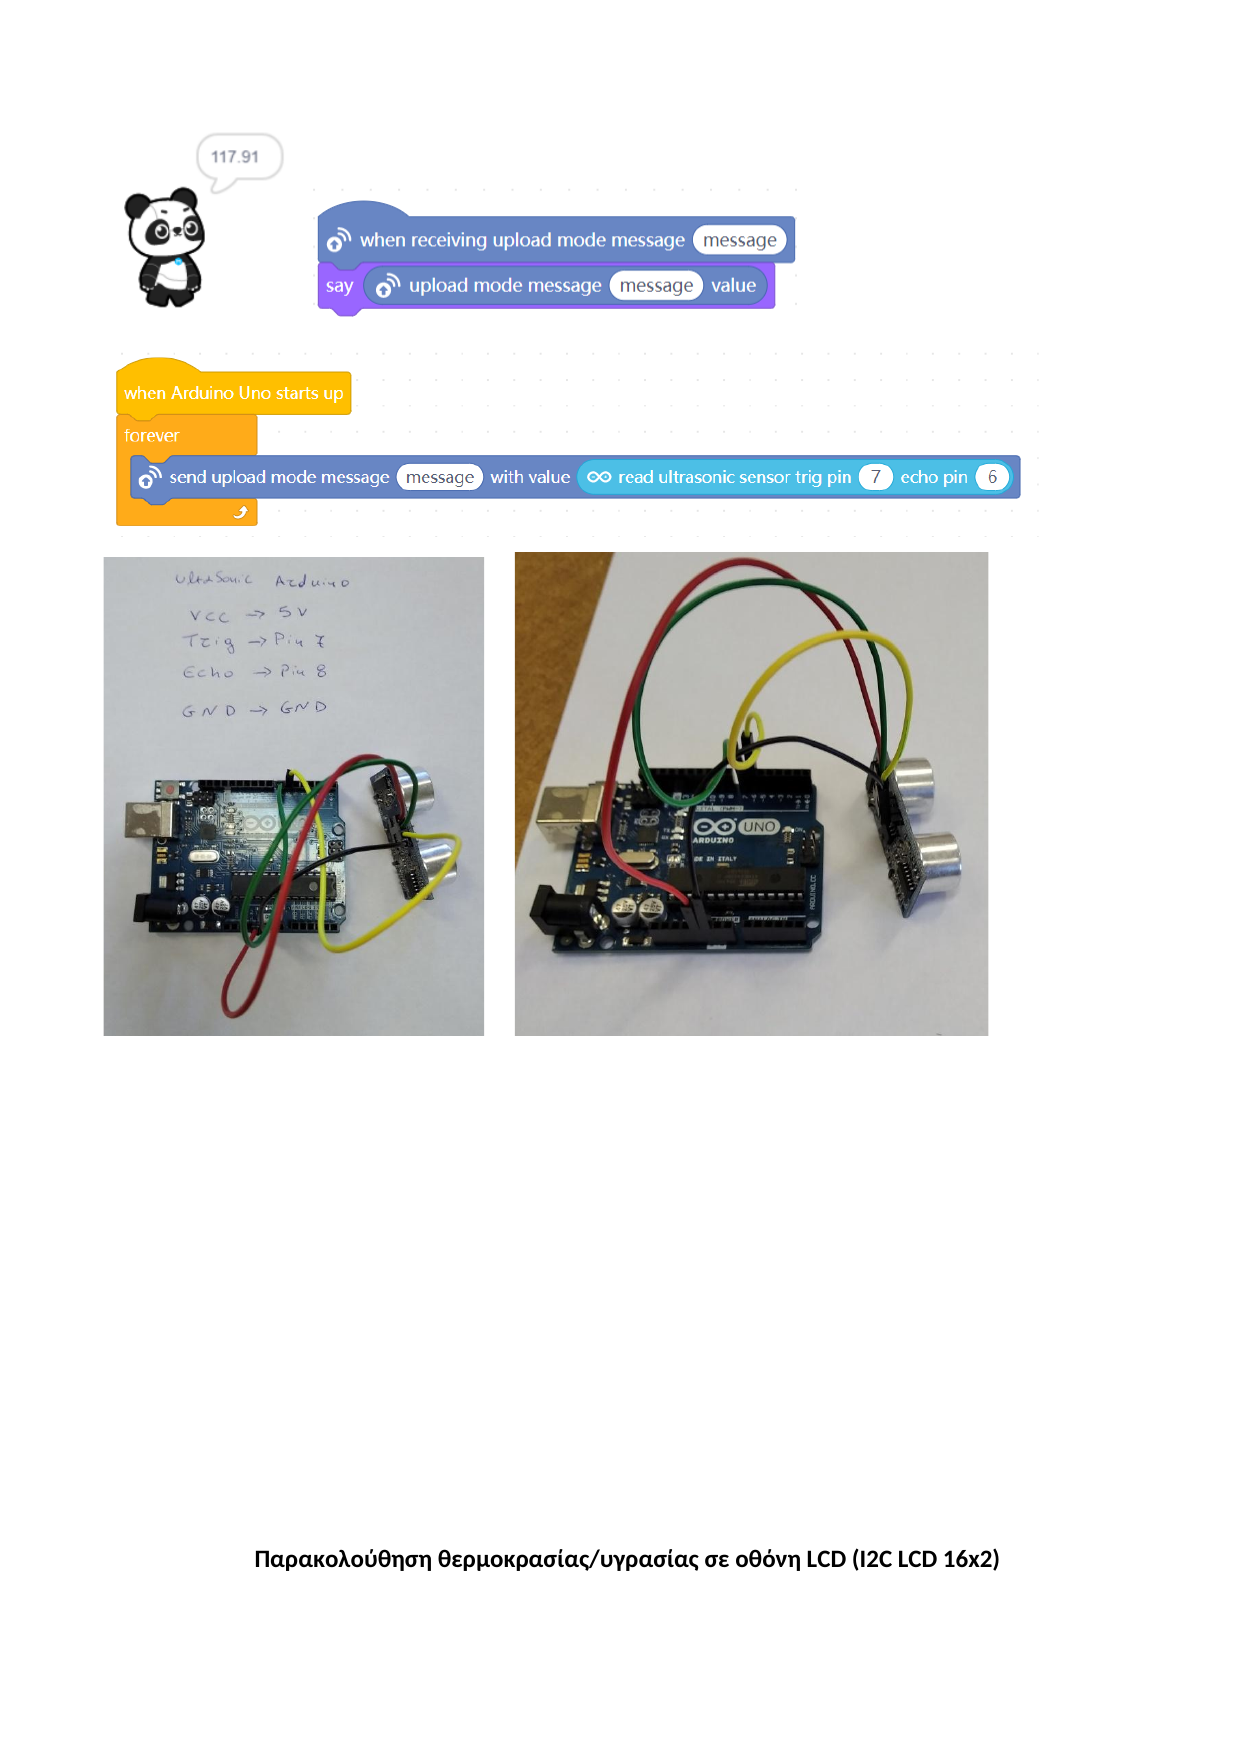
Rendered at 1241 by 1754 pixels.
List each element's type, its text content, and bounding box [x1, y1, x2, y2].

picture [103, 557, 485, 1036]
picture [514, 552, 989, 1036]
picture [103, 346, 1039, 537]
text Παρακολούθηση θερμοκρασίας/υγρασίας σε οθόνη LCD (I2C LCD 16x2) [103, 1543, 1152, 1574]
picture [103, 103, 812, 331]
